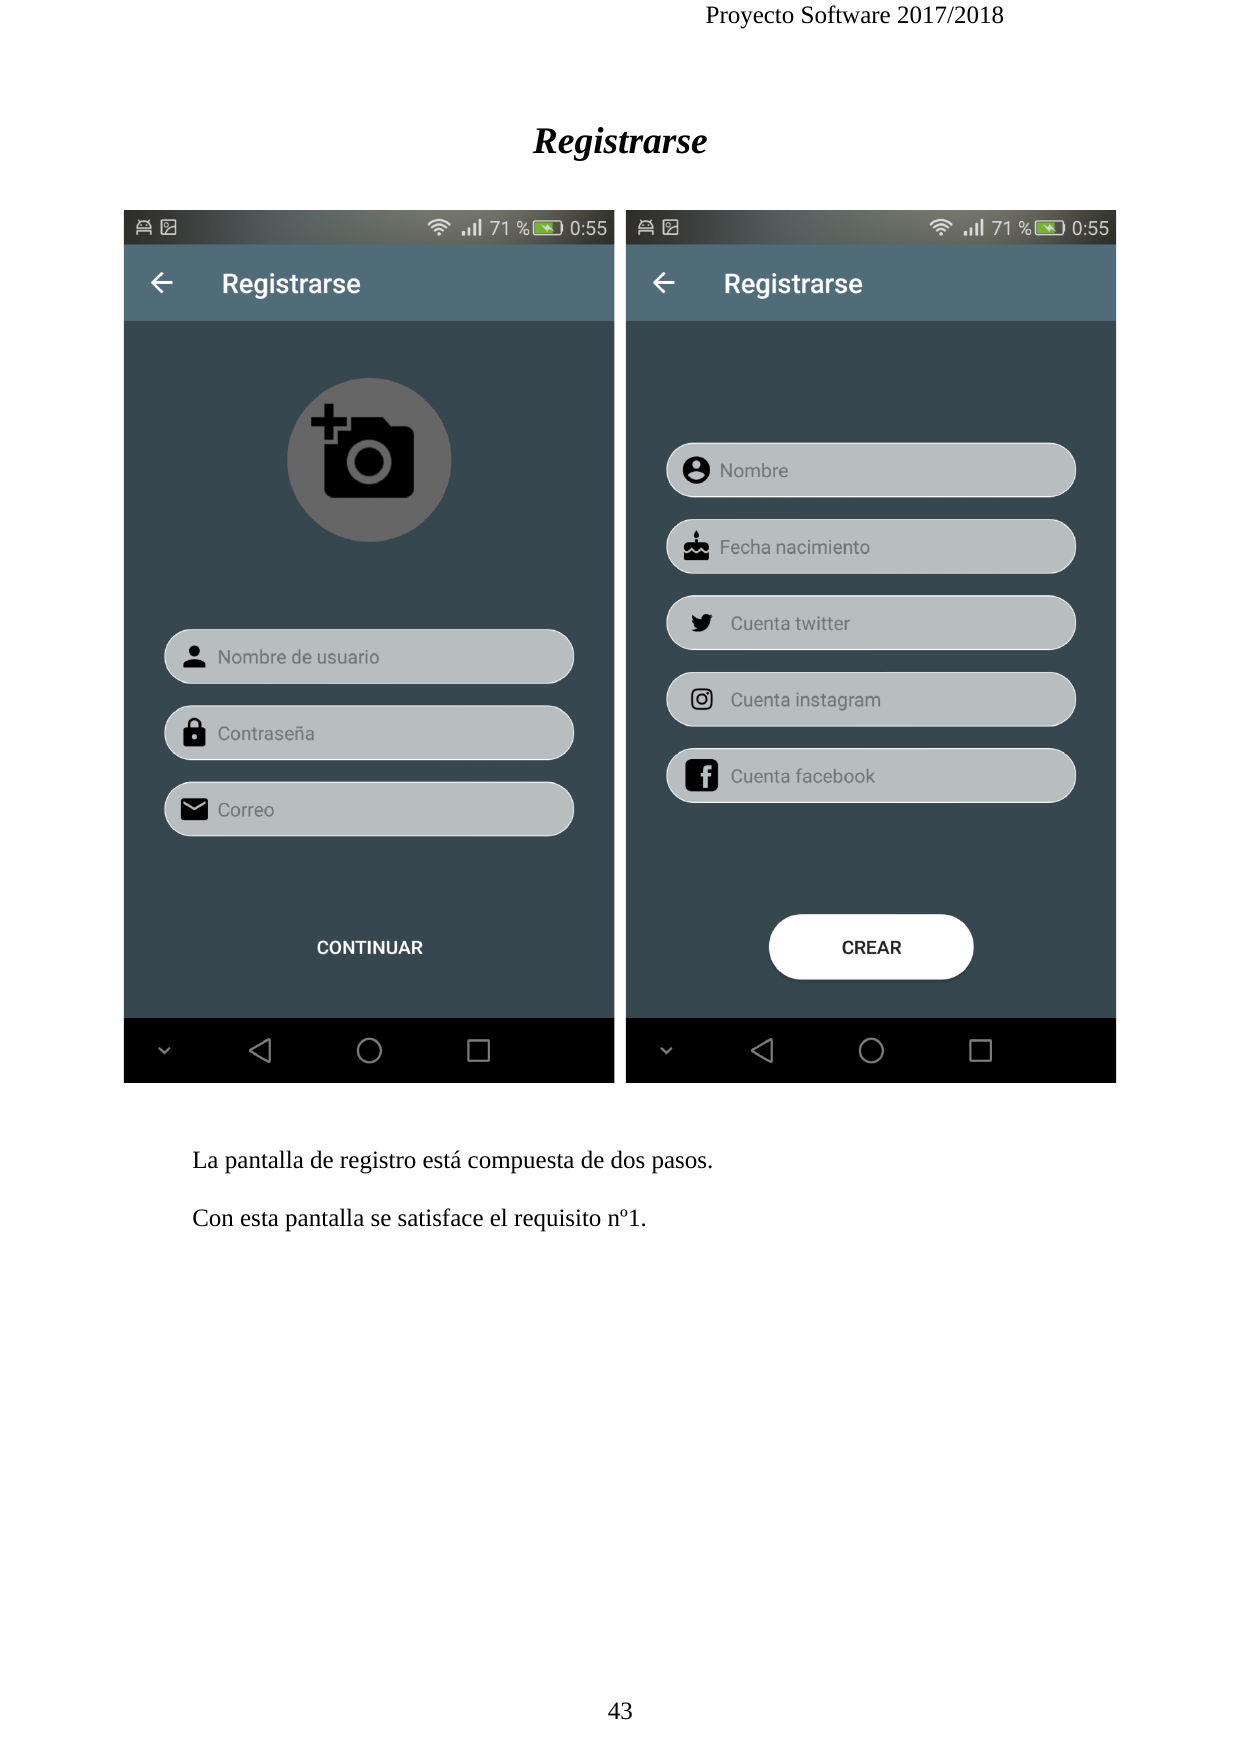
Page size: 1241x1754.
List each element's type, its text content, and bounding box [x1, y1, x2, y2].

text Con esta pantalla se satisface el requisito nº1. [118, 1203, 1122, 1232]
picture [625, 210, 1117, 1083]
text La pantalla de registro está compuesta de dos pasos. [118, 1145, 1122, 1174]
subtitle Registrarse [118, 118, 1122, 161]
table_header [620, 204, 1122, 1117]
picture [123, 210, 615, 1083]
table_header [118, 204, 620, 1117]
